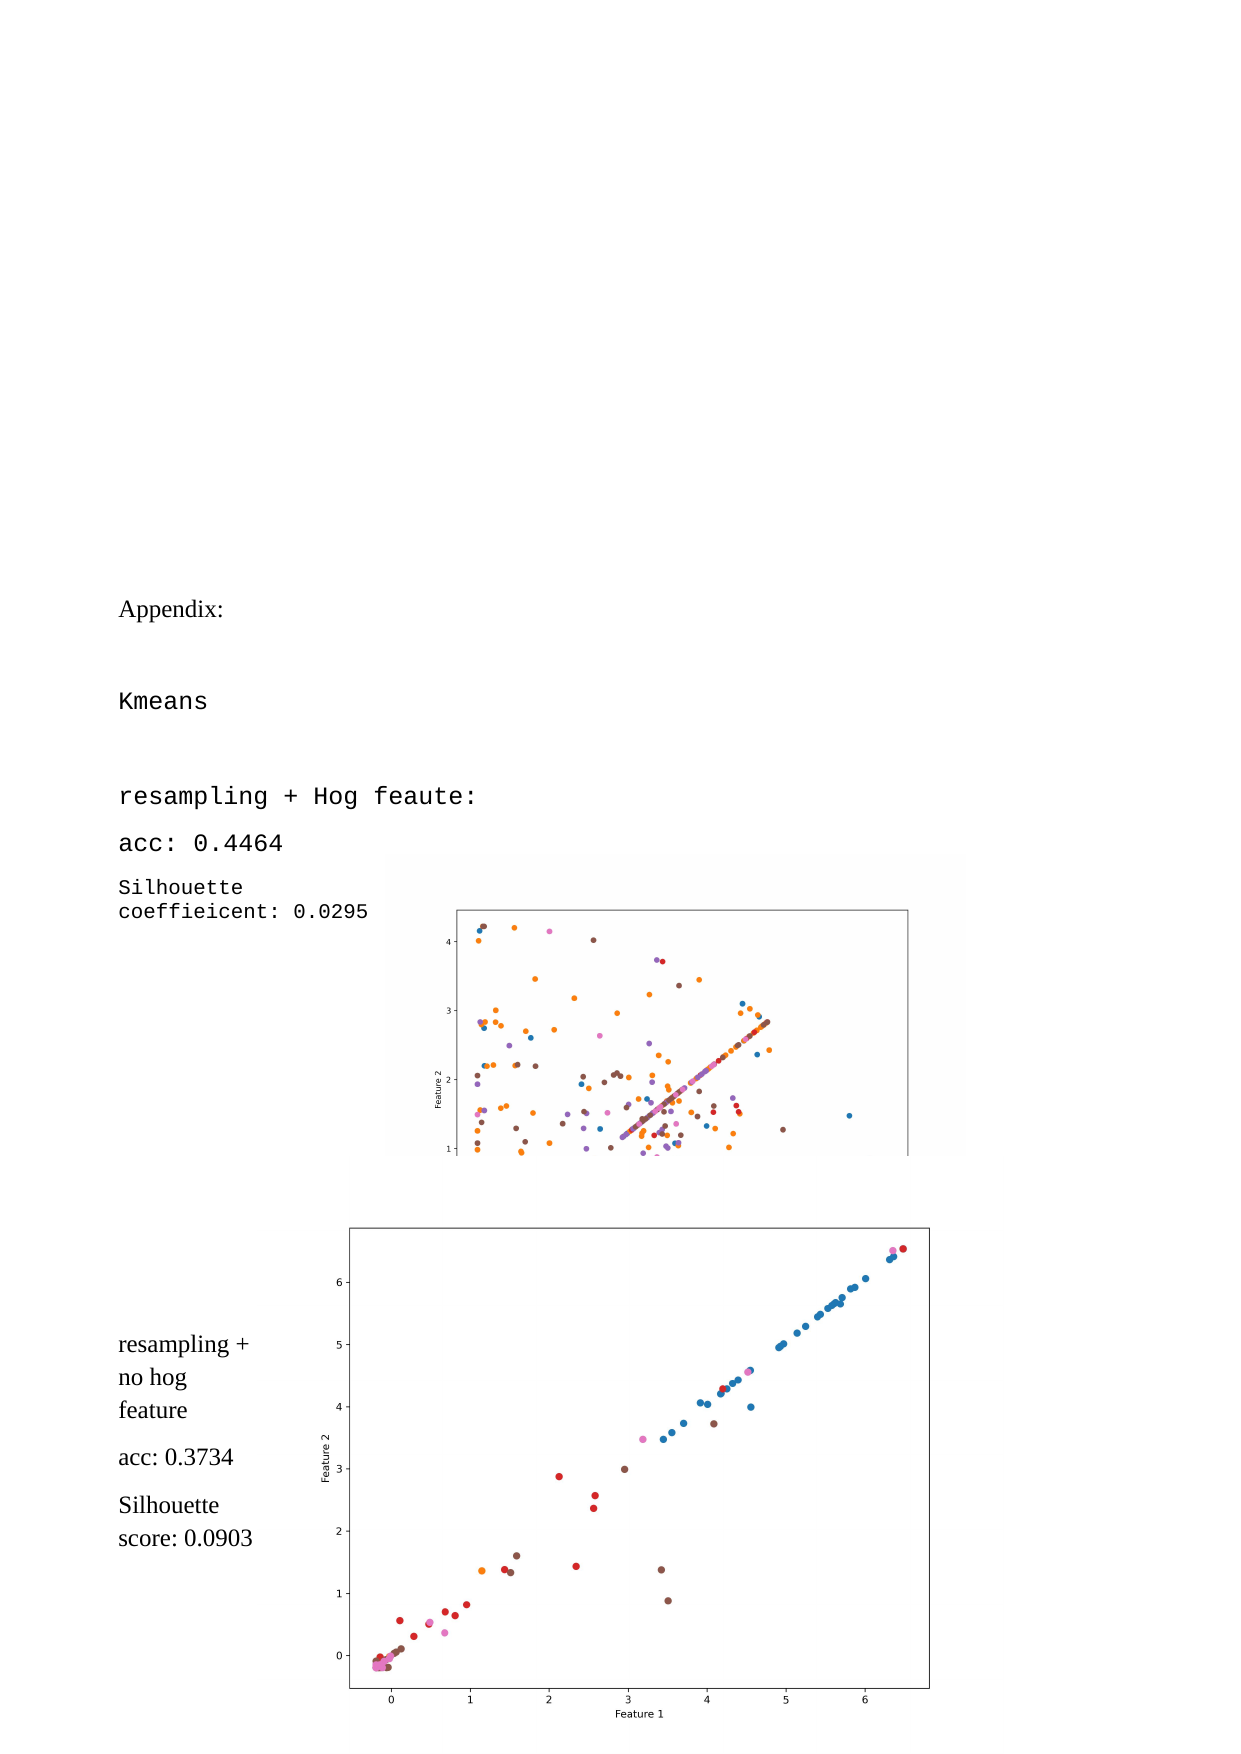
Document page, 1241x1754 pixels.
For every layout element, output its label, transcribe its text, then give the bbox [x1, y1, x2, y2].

text acc: 0.4464 [118, 830, 1122, 859]
text Appendix: [118, 594, 1122, 623]
text acc: 0.3734 [118, 1442, 256, 1471]
text resampling + no hog feature [118, 1329, 256, 1424]
text [1004, 1329, 1122, 1424]
text Silhouette coeffieicent: 0.0295 [118, 877, 385, 925]
text resampling + Hog feaute: [118, 783, 1122, 812]
text Kmeans [118, 689, 1122, 717]
text Silhouette score: 0.0903 [118, 1490, 256, 1552]
text [1004, 1442, 1122, 1471]
text [1004, 1490, 1122, 1552]
text [966, 877, 1122, 925]
picture [256, 854, 1004, 1754]
